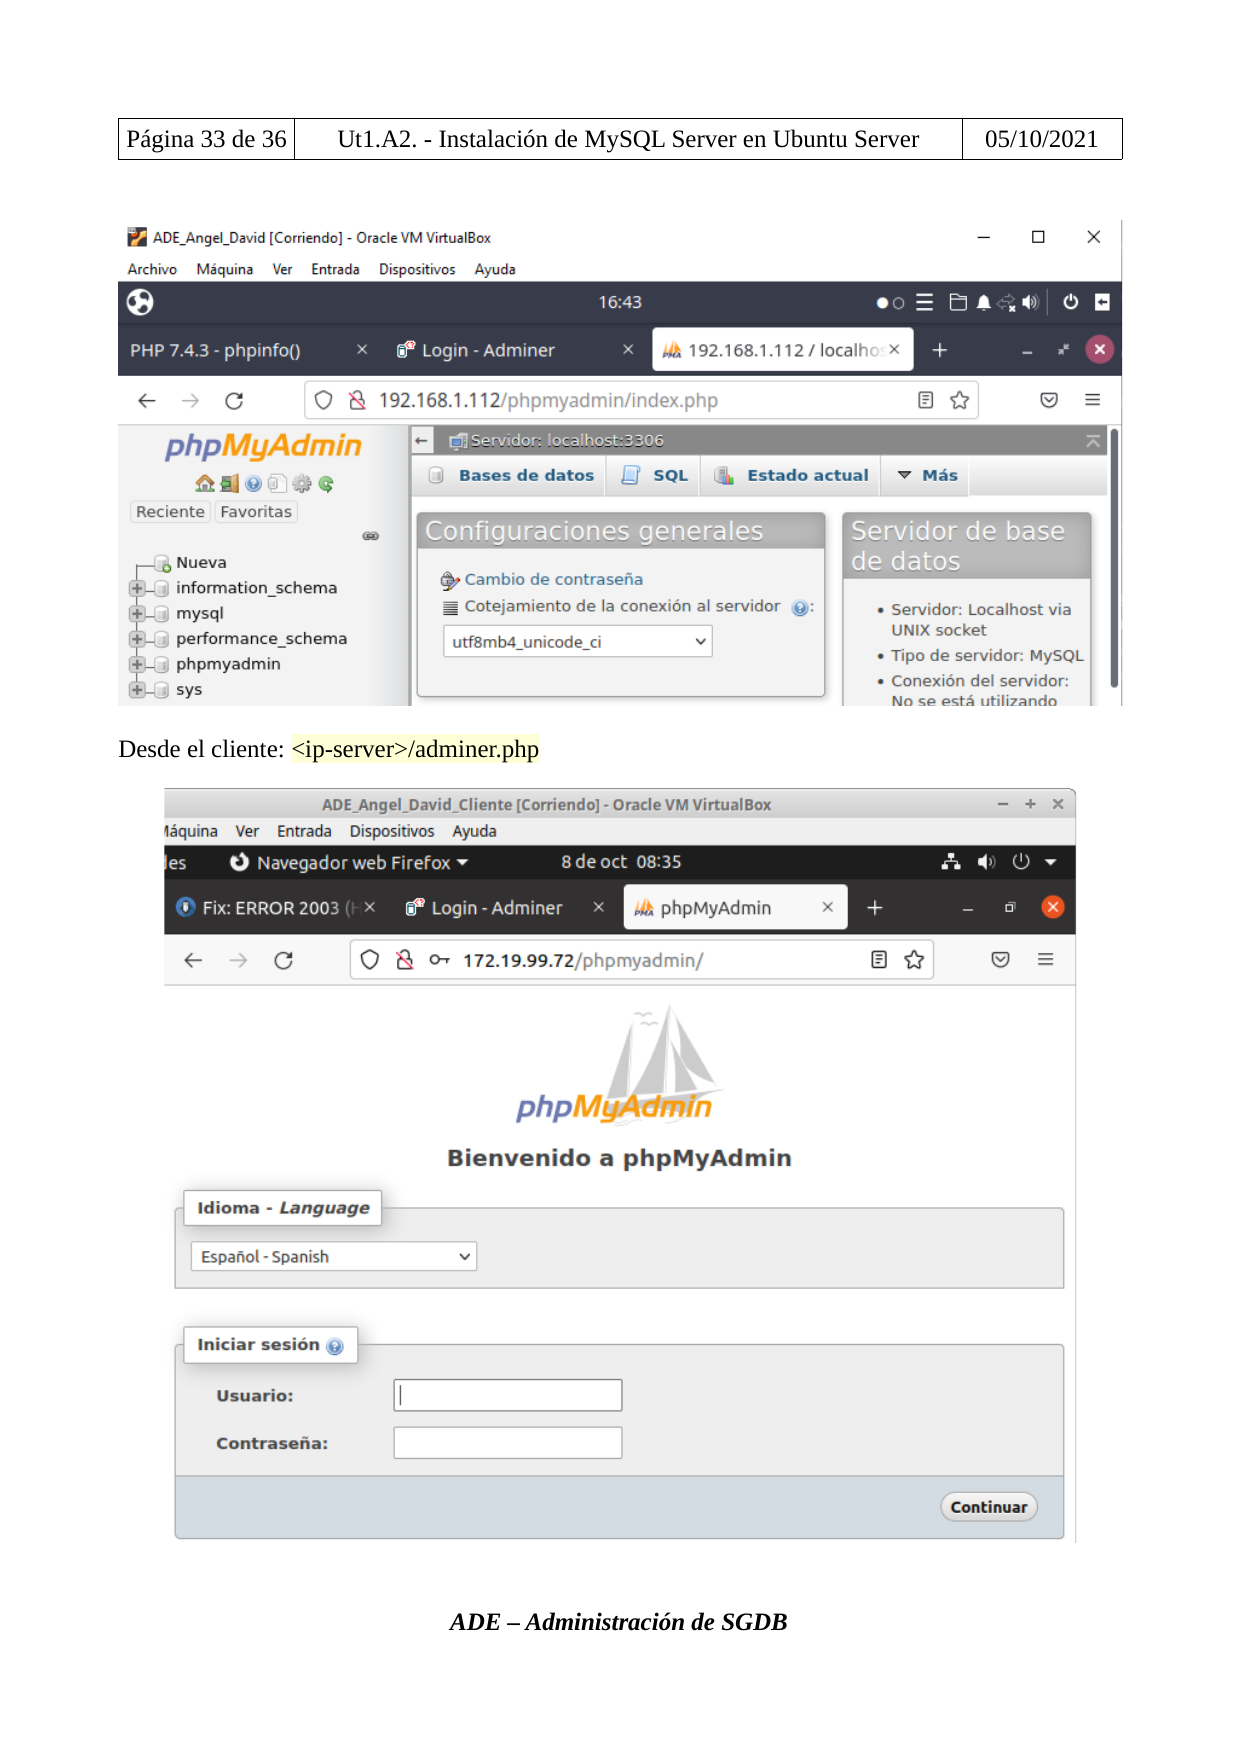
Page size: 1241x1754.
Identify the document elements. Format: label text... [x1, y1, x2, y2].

picture [118, 220, 1123, 706]
text Desde el cliente: <ip-server>/adminer.php [118, 734, 1122, 763]
picture [164, 788, 1077, 1543]
